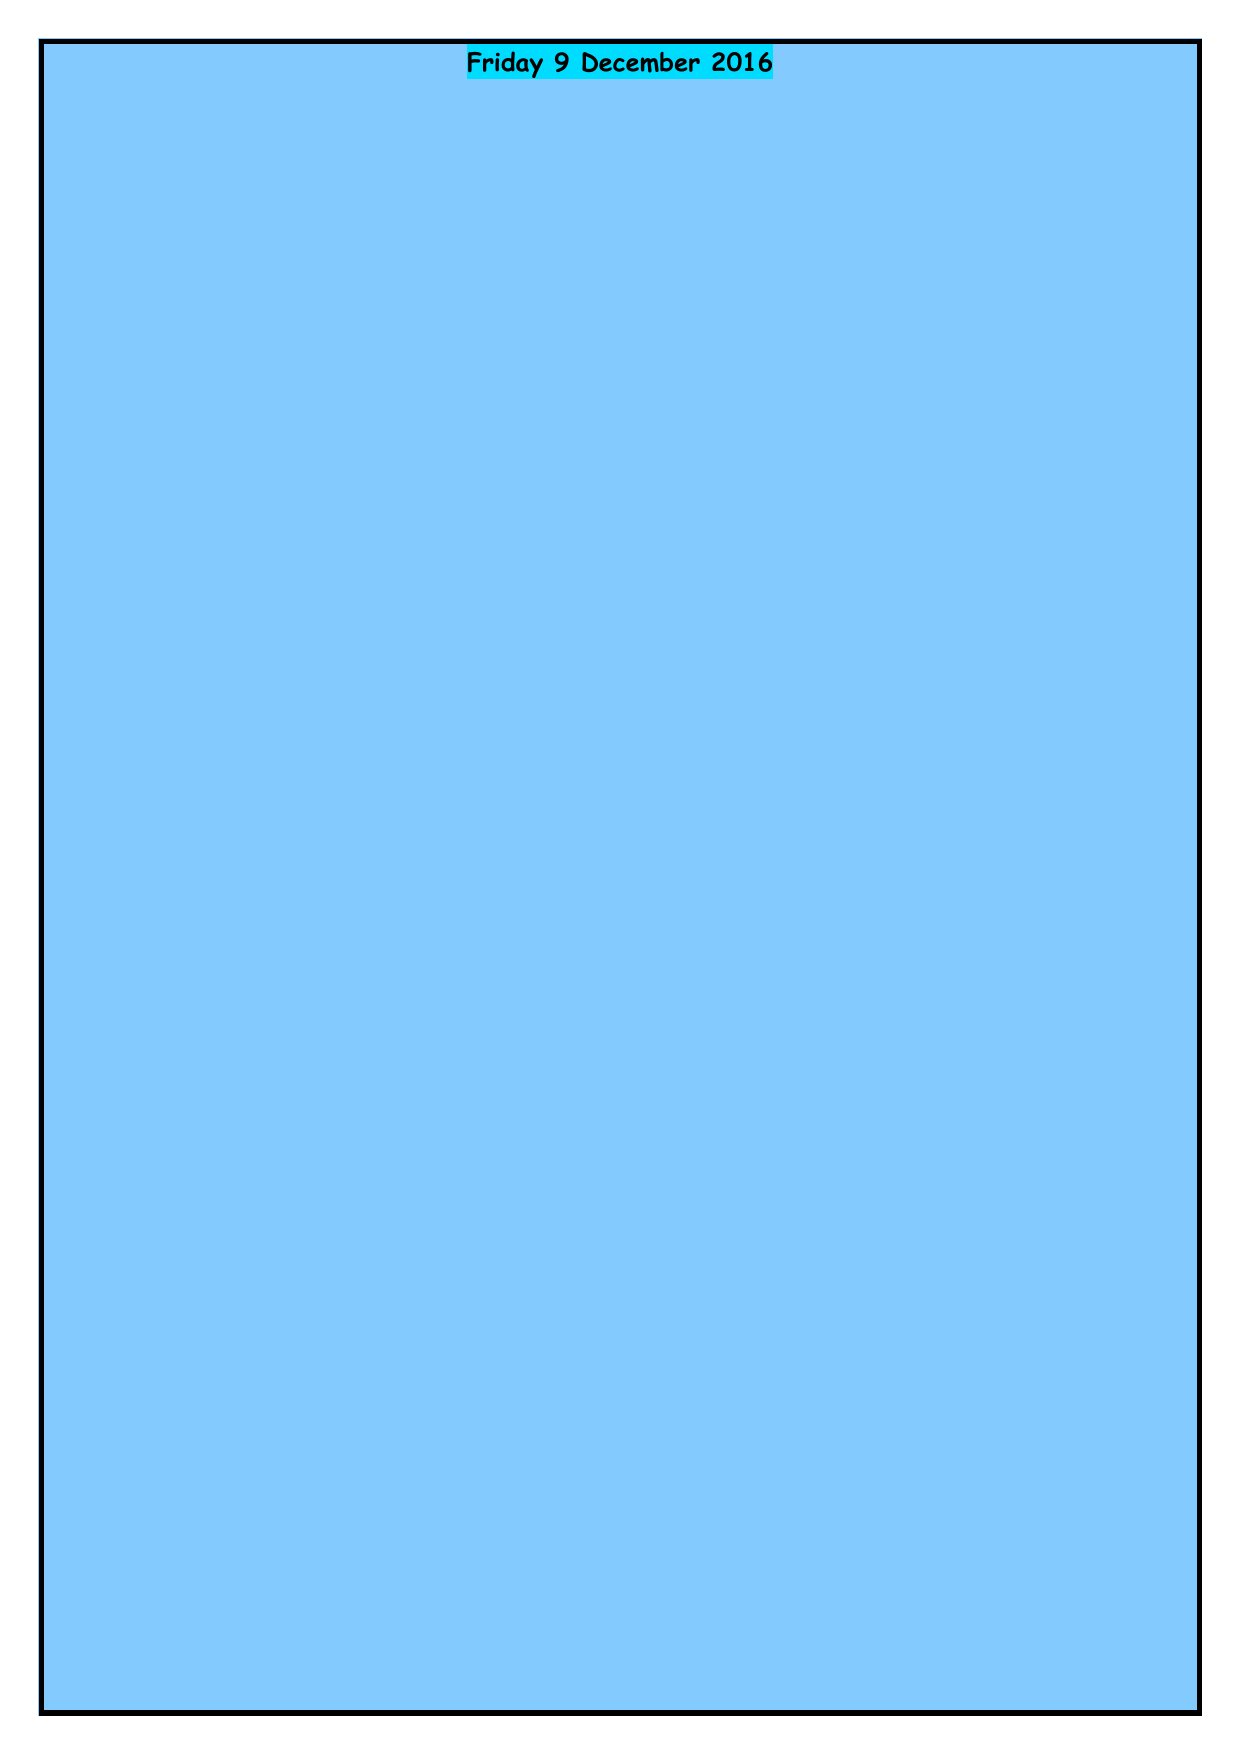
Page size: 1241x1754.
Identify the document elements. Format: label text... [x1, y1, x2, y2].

text Friday 9 December 2016 [44, 44, 1197, 79]
